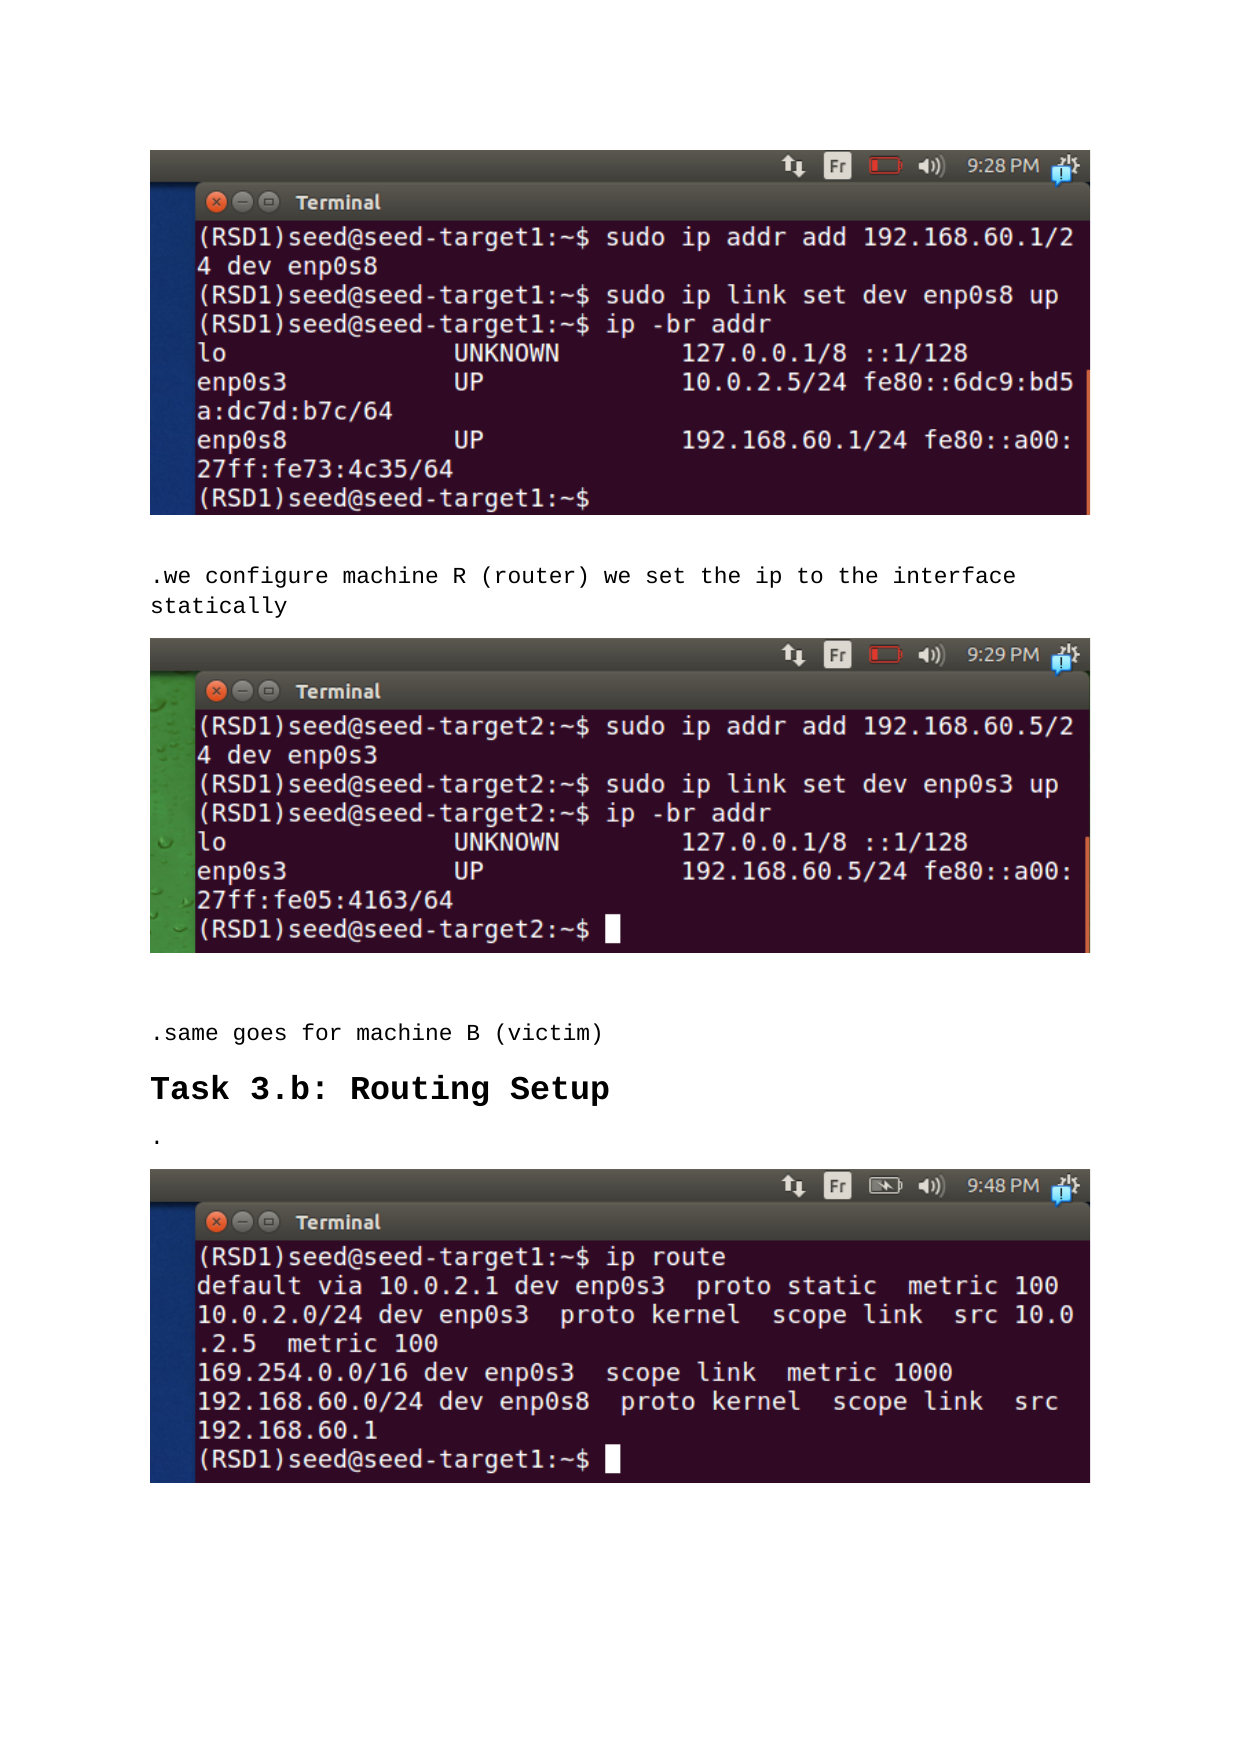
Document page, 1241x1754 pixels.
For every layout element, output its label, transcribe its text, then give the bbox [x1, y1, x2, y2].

picture [150, 150, 1091, 515]
text .same goes for machine B (victim) [150, 1021, 1090, 1047]
text . [150, 1125, 1090, 1151]
subtitle Task 3.b: Routing Setup [150, 1072, 1090, 1110]
picture [150, 638, 1091, 953]
text .we configure machine R (router) we set the ip to the interface statically [150, 565, 1090, 621]
picture [150, 1169, 1091, 1483]
